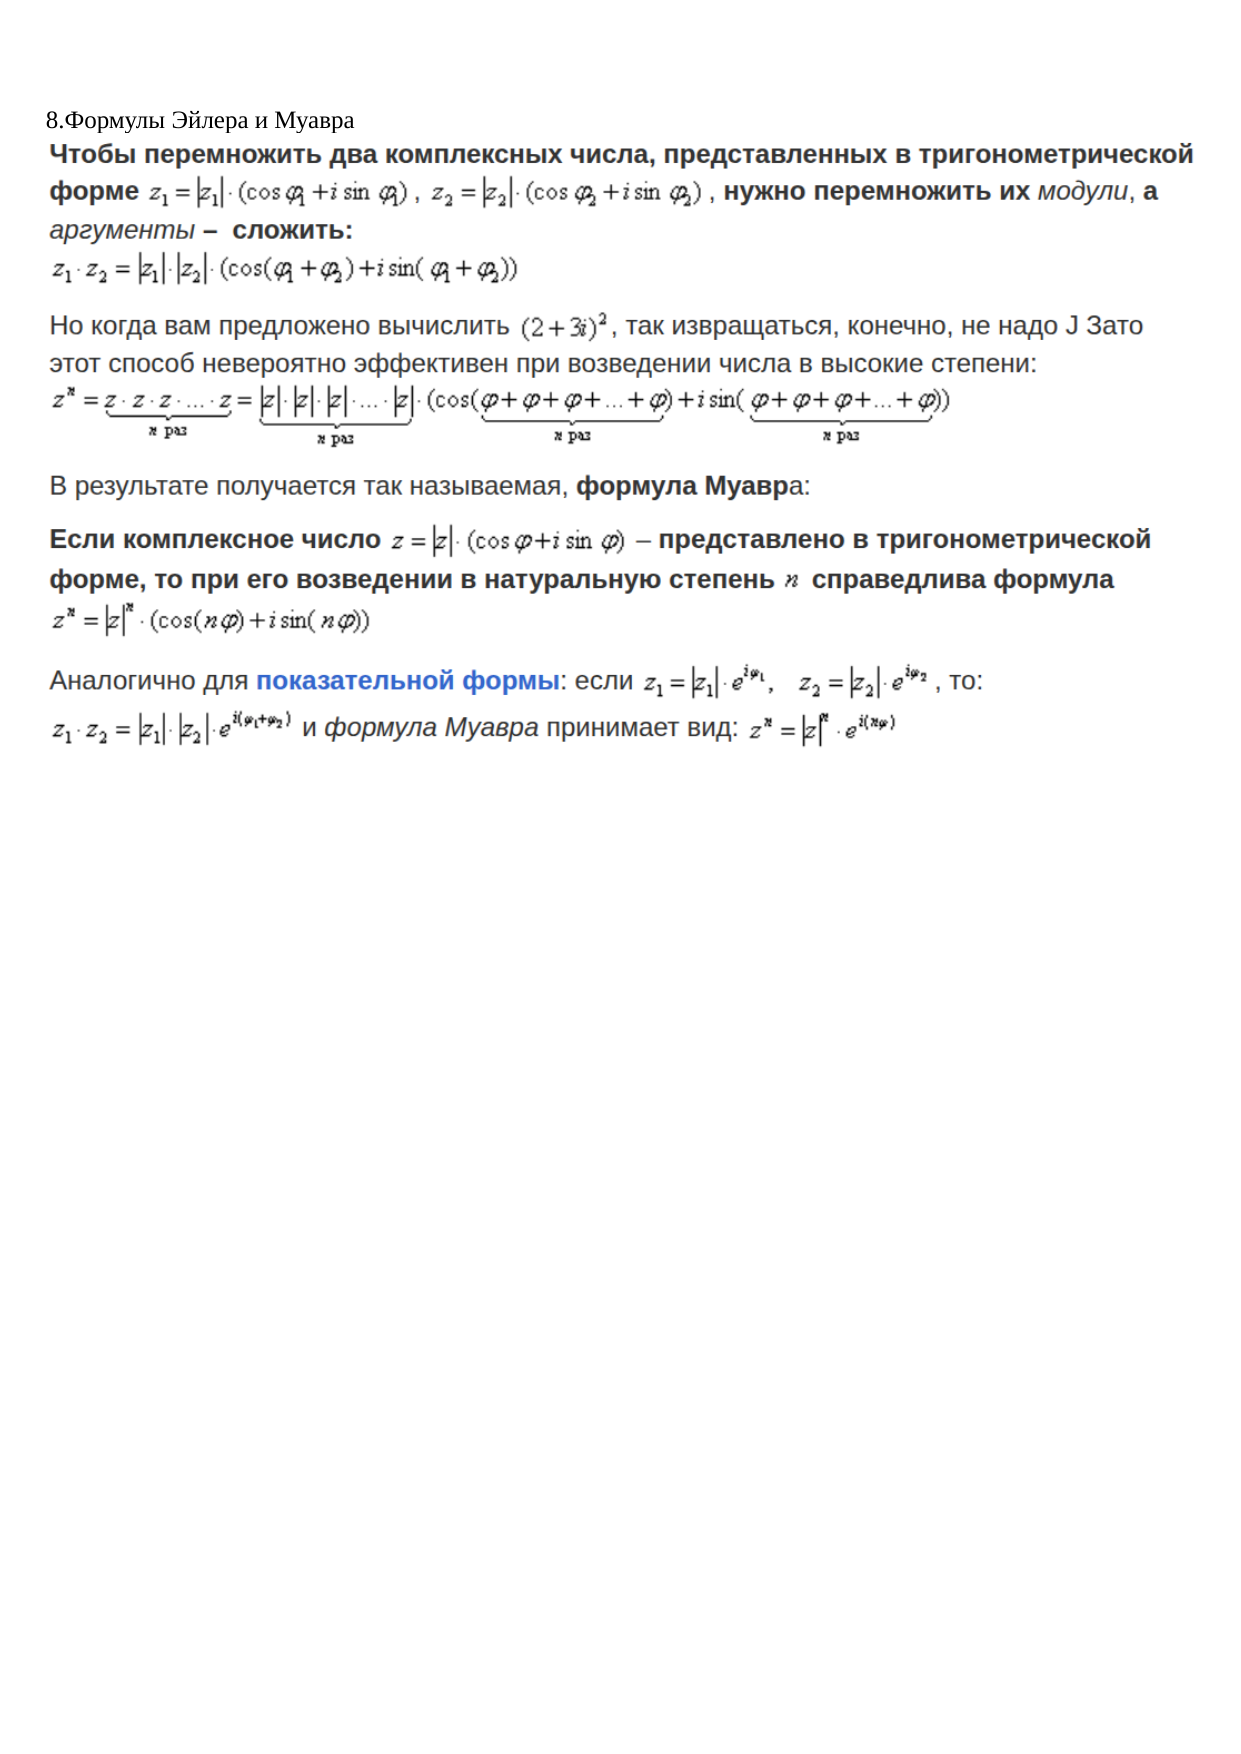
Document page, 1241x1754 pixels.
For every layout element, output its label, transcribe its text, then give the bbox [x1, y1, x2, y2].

picture [45, 133, 1209, 754]
text 8.Формулы Эйлера и Муавра [46, 105, 1209, 133]
